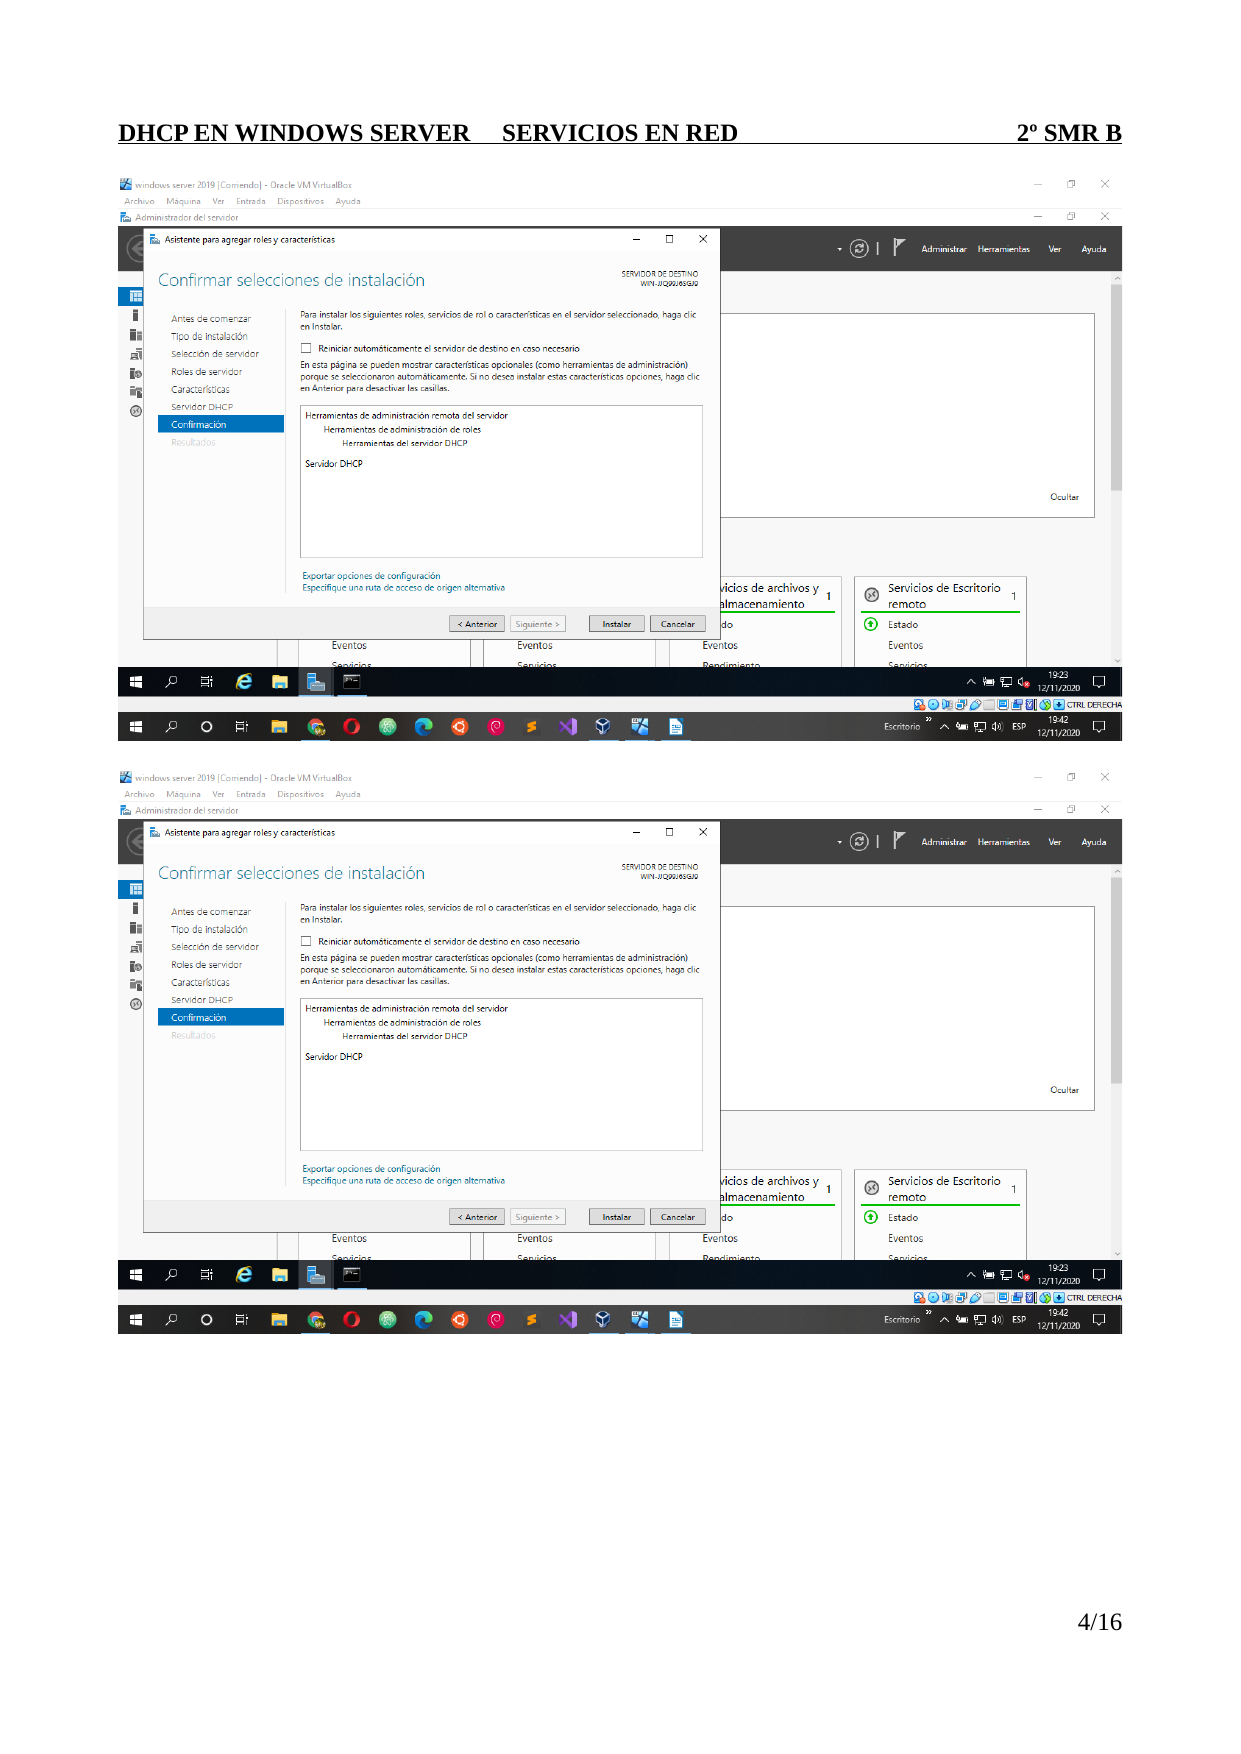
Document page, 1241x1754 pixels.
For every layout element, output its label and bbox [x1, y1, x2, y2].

picture [118, 176, 1123, 741]
picture [118, 769, 1123, 1334]
